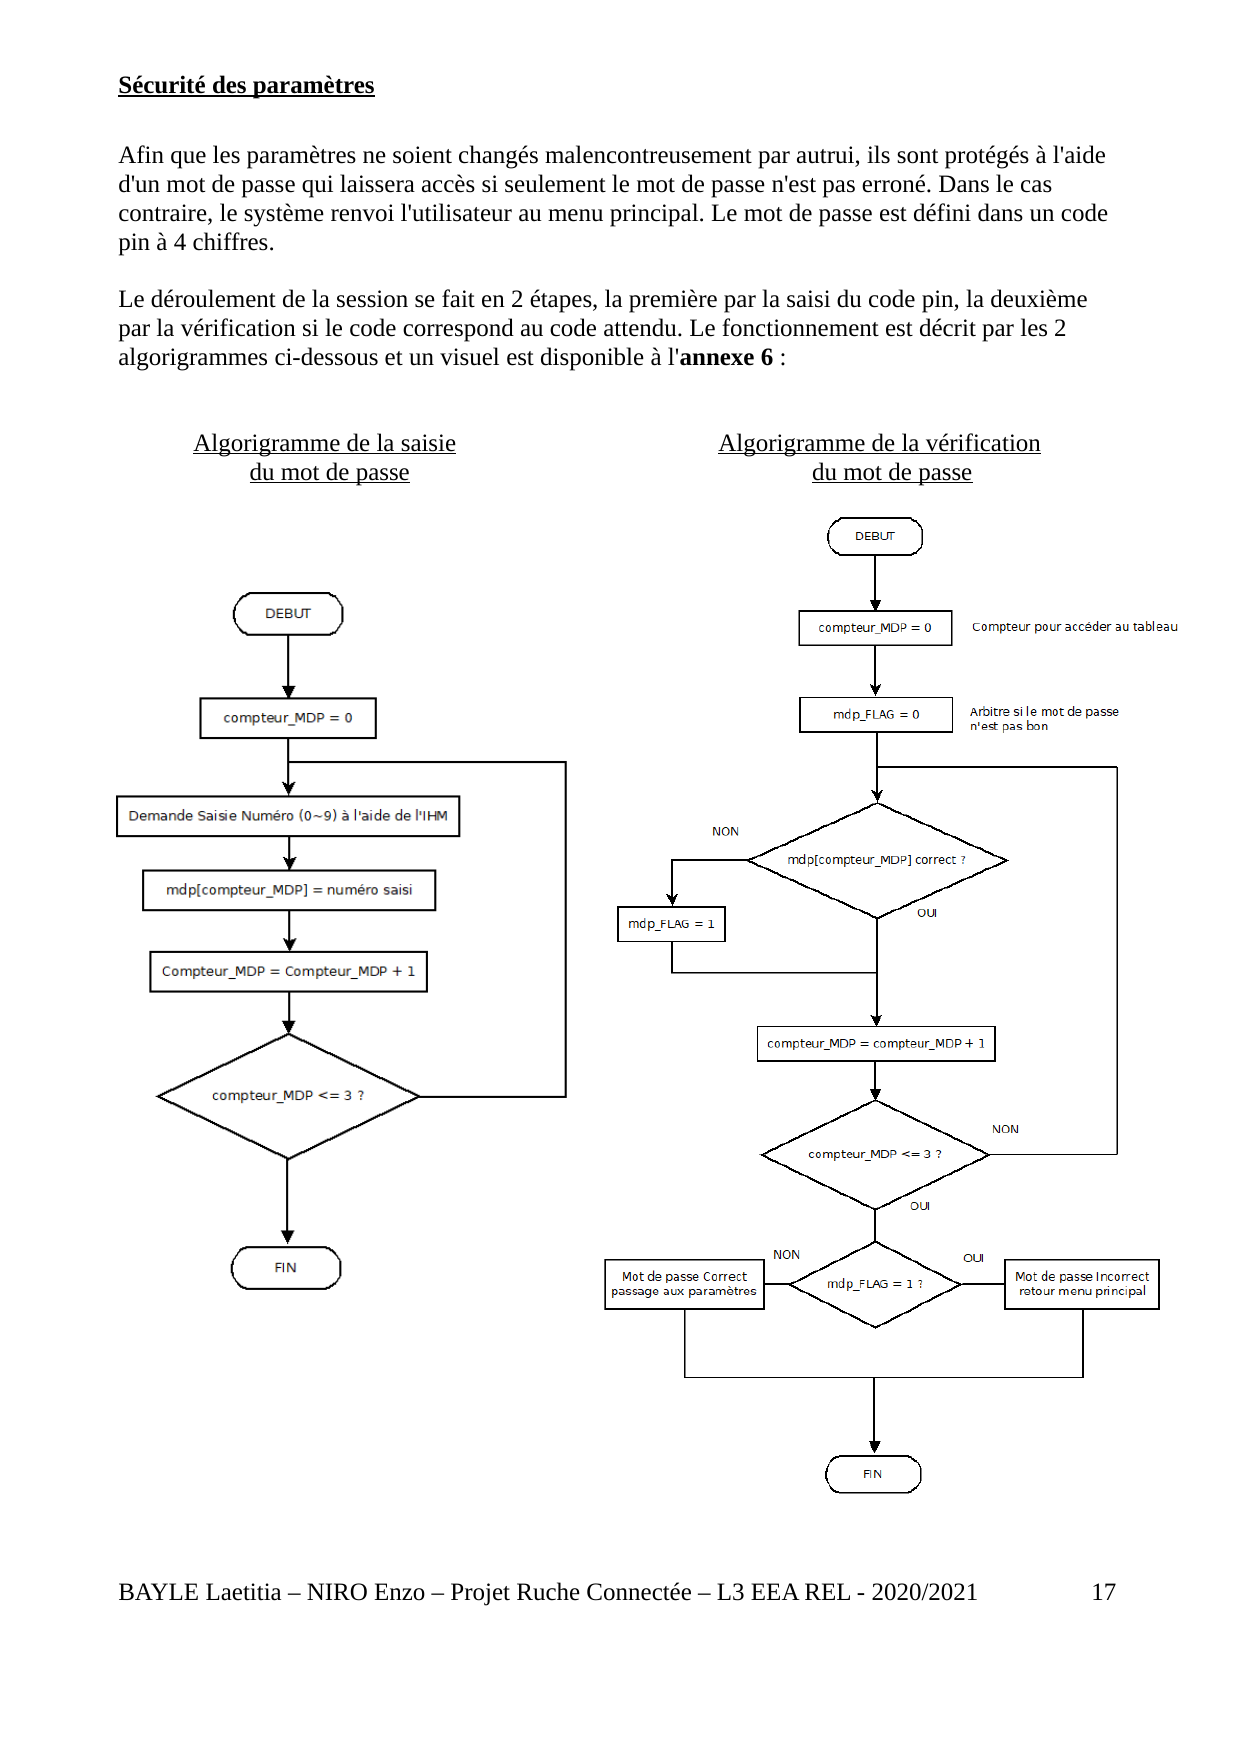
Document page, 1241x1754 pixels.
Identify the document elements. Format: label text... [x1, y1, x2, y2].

subtitle Sécurité des paramètres [118, 70, 1122, 99]
text Afin que les paramètres ne soient changés malencontreusement par autrui, ils sont protégés à l'aide d'un mot de passe qui laissera accès si seulement le mot de passe n'est pas erroné. Dans le cas contraire, le système renvoi l'utilisateur au menu principal. Le mot de passe est défini dans un code pin à 4 chiffres. [118, 140, 1122, 255]
text Algorigramme de la saisie Algorigramme de la vérification [118, 428, 1122, 457]
text Le déroulement de la session se fait en 2 étapes, la première par la saisi du code pin, la deuxième par la vérification si le code correspond au code attendu. Le fonctionnement est décrit par les 2 algorigrammes ci-dessous et un visuel est disponible à l'annexe 6 : [118, 284, 1122, 370]
picture [116, 592, 572, 1291]
text du mot de passe du mot de passe [118, 457, 1122, 485]
